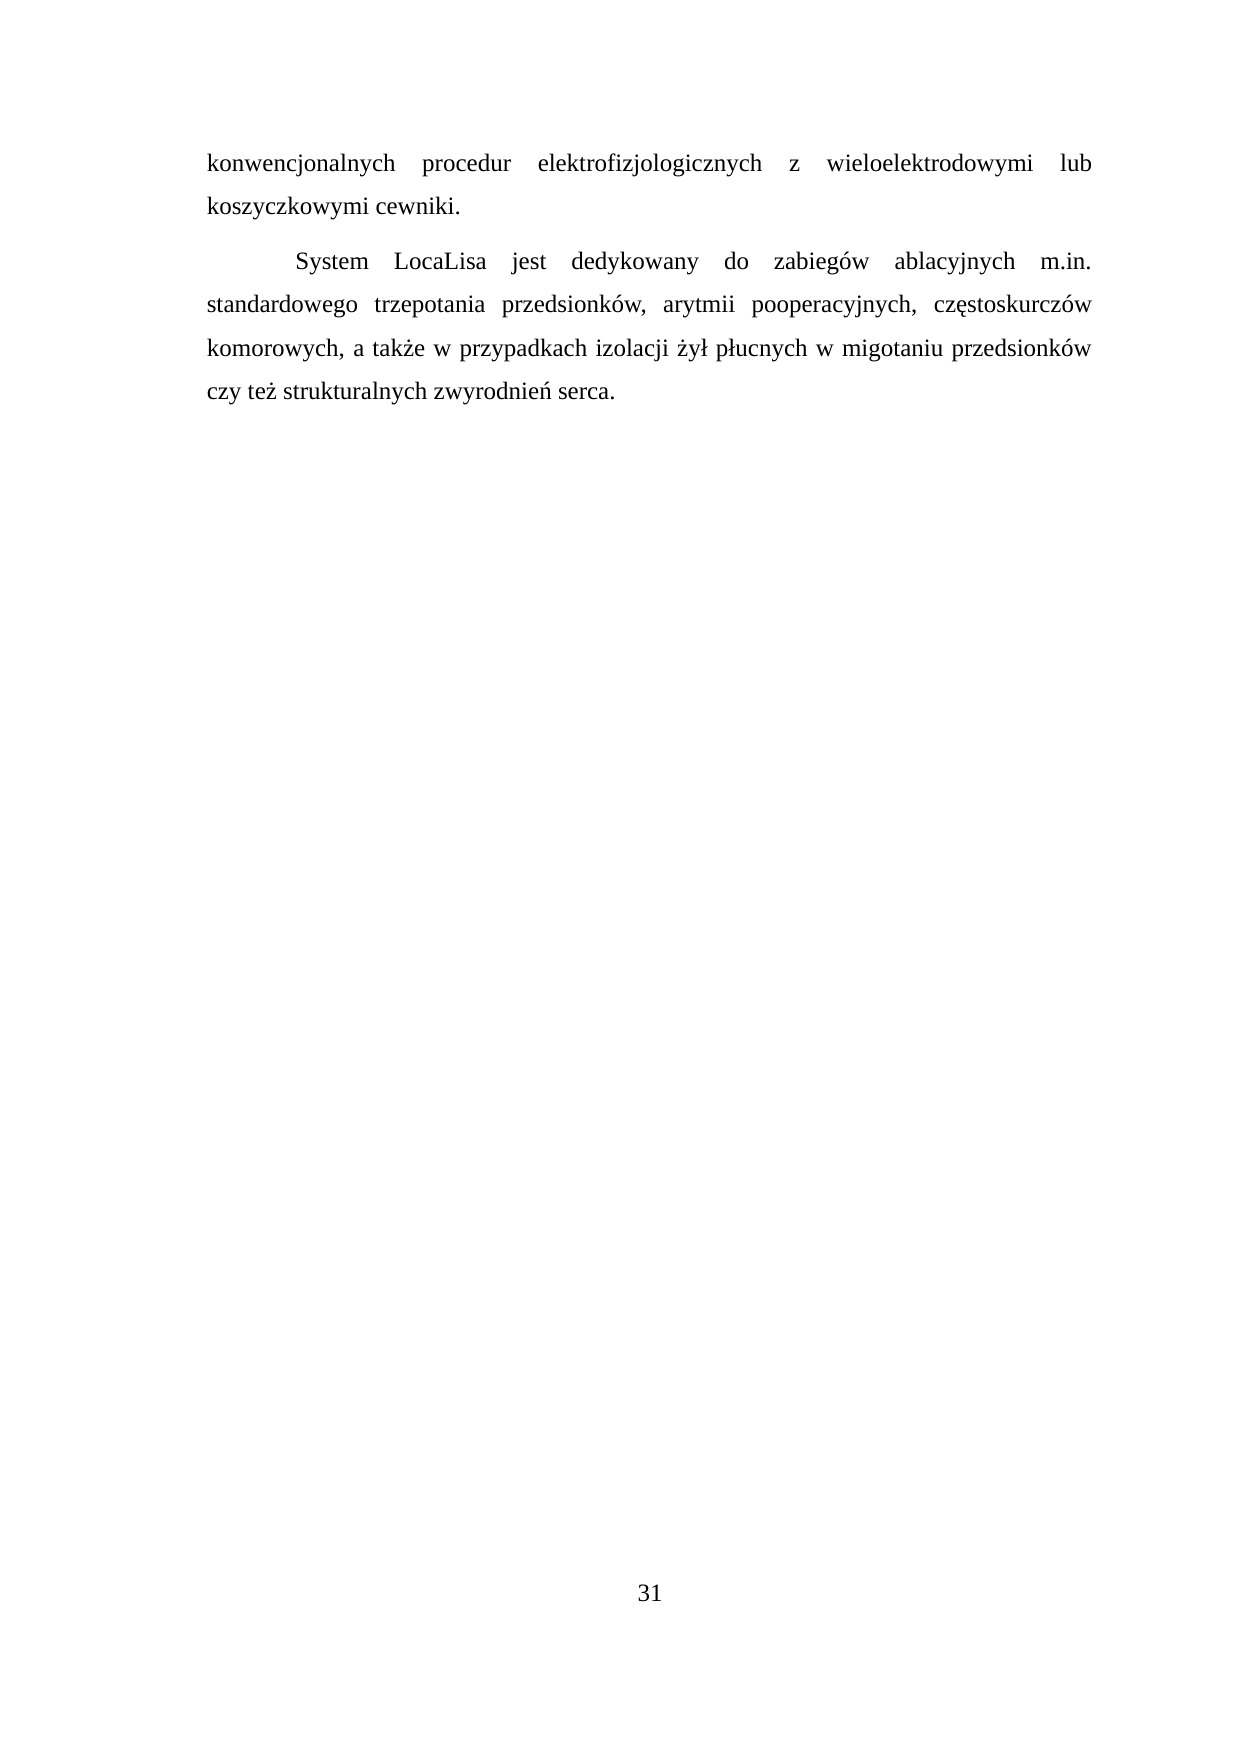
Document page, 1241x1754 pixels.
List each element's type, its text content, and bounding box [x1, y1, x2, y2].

text konwencjonalnych procedur elektrofizjologicznych z wieloelektrodowymi lub koszyczkowymi cewniki. [207, 148, 1093, 219]
text System LocaLisa jest dedykowany do zabiegów ablacyjnych m.in. standardowego trzepotania przedsionków, arytmii pooperacyjnych, częstoskurczów komorowych, a także w przypadkach izolacji żył płucnych w migotaniu przedsionków czy też strukturalnych zwyrodnień serca. [207, 246, 1093, 404]
